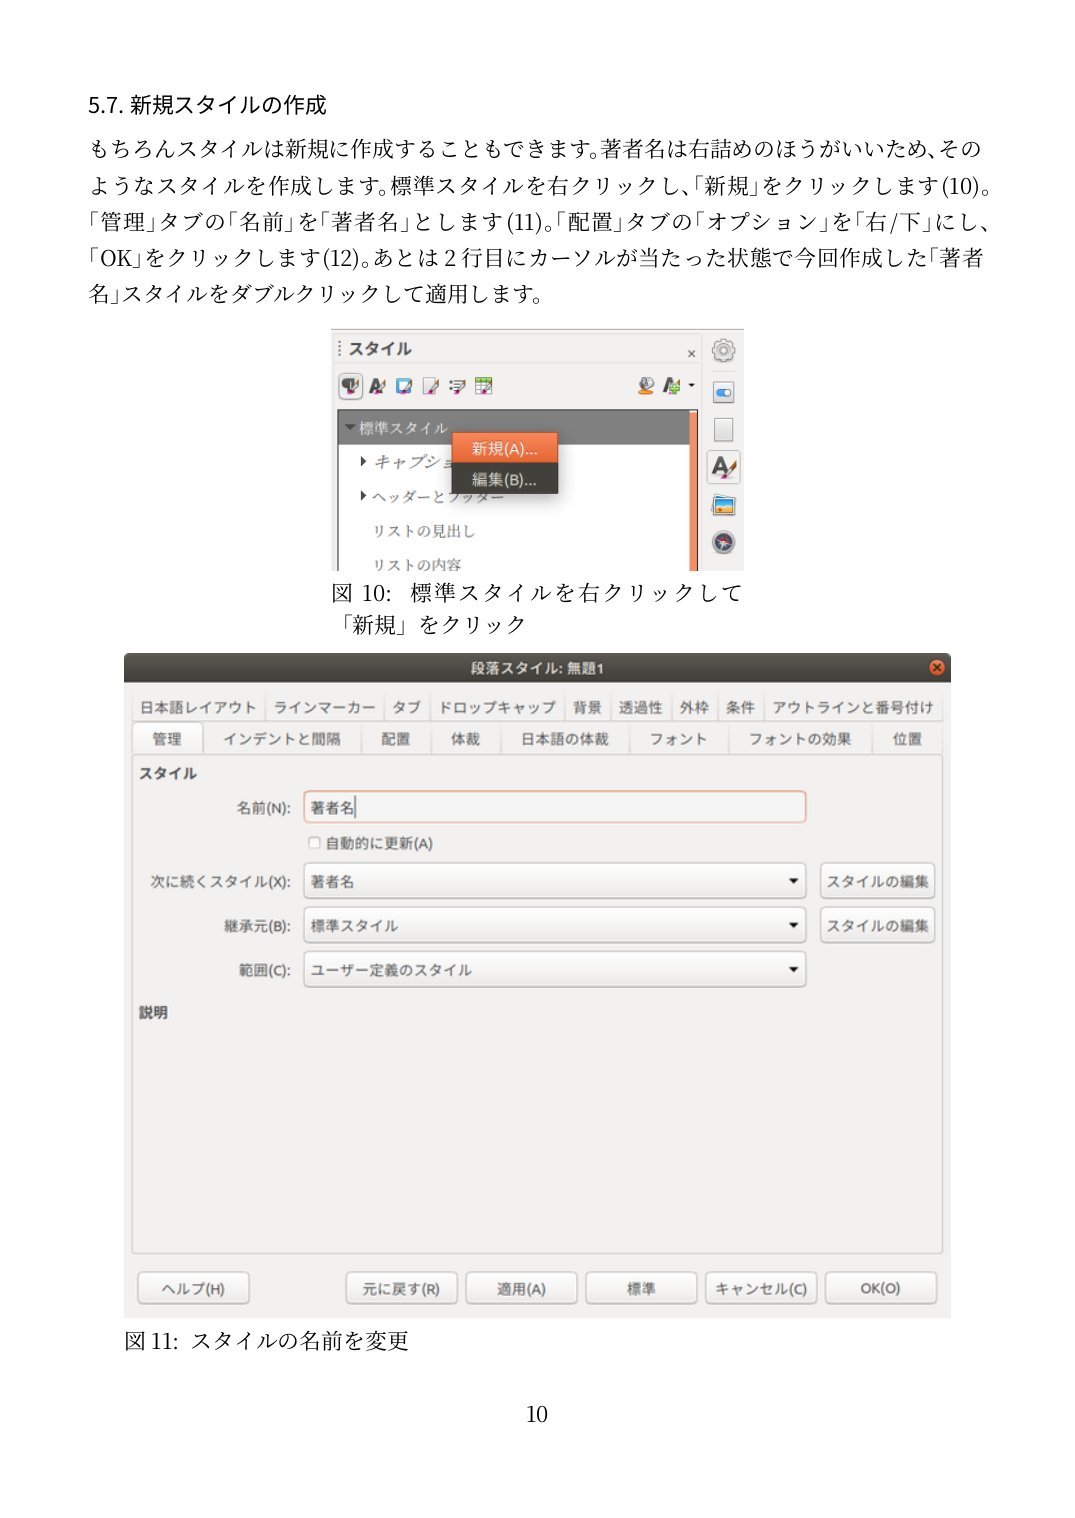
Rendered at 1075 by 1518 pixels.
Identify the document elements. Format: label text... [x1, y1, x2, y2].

picture [330, 328, 745, 571]
text 図 10: 標準スタイルを右クリックして「新規」をクリック [331, 571, 744, 639]
picture [124, 653, 951, 1318]
text もちろんスタイルは新規に作成することもできます。著者名は右詰めのほうがいいため、そのようなスタイルを作成します。標準スタイルを右クリックし、「新規」をクリックします(図 10)。「管理」タブの「名前」を「著者名」とします(図 11)。「配置」タブの「オプション」を「右/下」にし、「OK」をクリックします(図 12)。あとは2行目にカーソルが当たった状態で今回作成した「著者名」スタイルをダブルクリックして適用します。 [88, 133, 986, 309]
text 図 11: スタイルの名前を変更 [124, 1318, 951, 1355]
subtitle 新規スタイルの作成 [88, 88, 986, 120]
text もちろんスタイルは新規に作成することもできます。著者名は右詰めのほうがいいため、そのようなスタイルを作成します。標準スタイルを右クリックし、「新規」をクリックします(図 10)。「管理」タブの「名前」を「著者名」とします(図 11)。「配置」タブの「オプション」を「右/下」にし、「OK」をクリックします(図 12)。あとは2行目にカーソルが当たった状態で今回作成した「著者名」スタイルをダブルクリックして適用します。 [124, 639, 951, 653]
text もちろんスタイルは新規に作成することもできます。著者名は右詰めのほうがいいため、そのようなスタイルを作成します。標準スタイルを右クリックし、「新規」をクリックします(図 10)。「管理」タブの「名前」を「著者名」とします(図 11)。「配置」タブの「オプション」を「右/下」にし、「OK」をクリックします(図 12)。あとは2行目にカーソルが当たった状態で今回作成した「著者名」スタイルをダブルクリックして適用します。 [331, 316, 744, 328]
